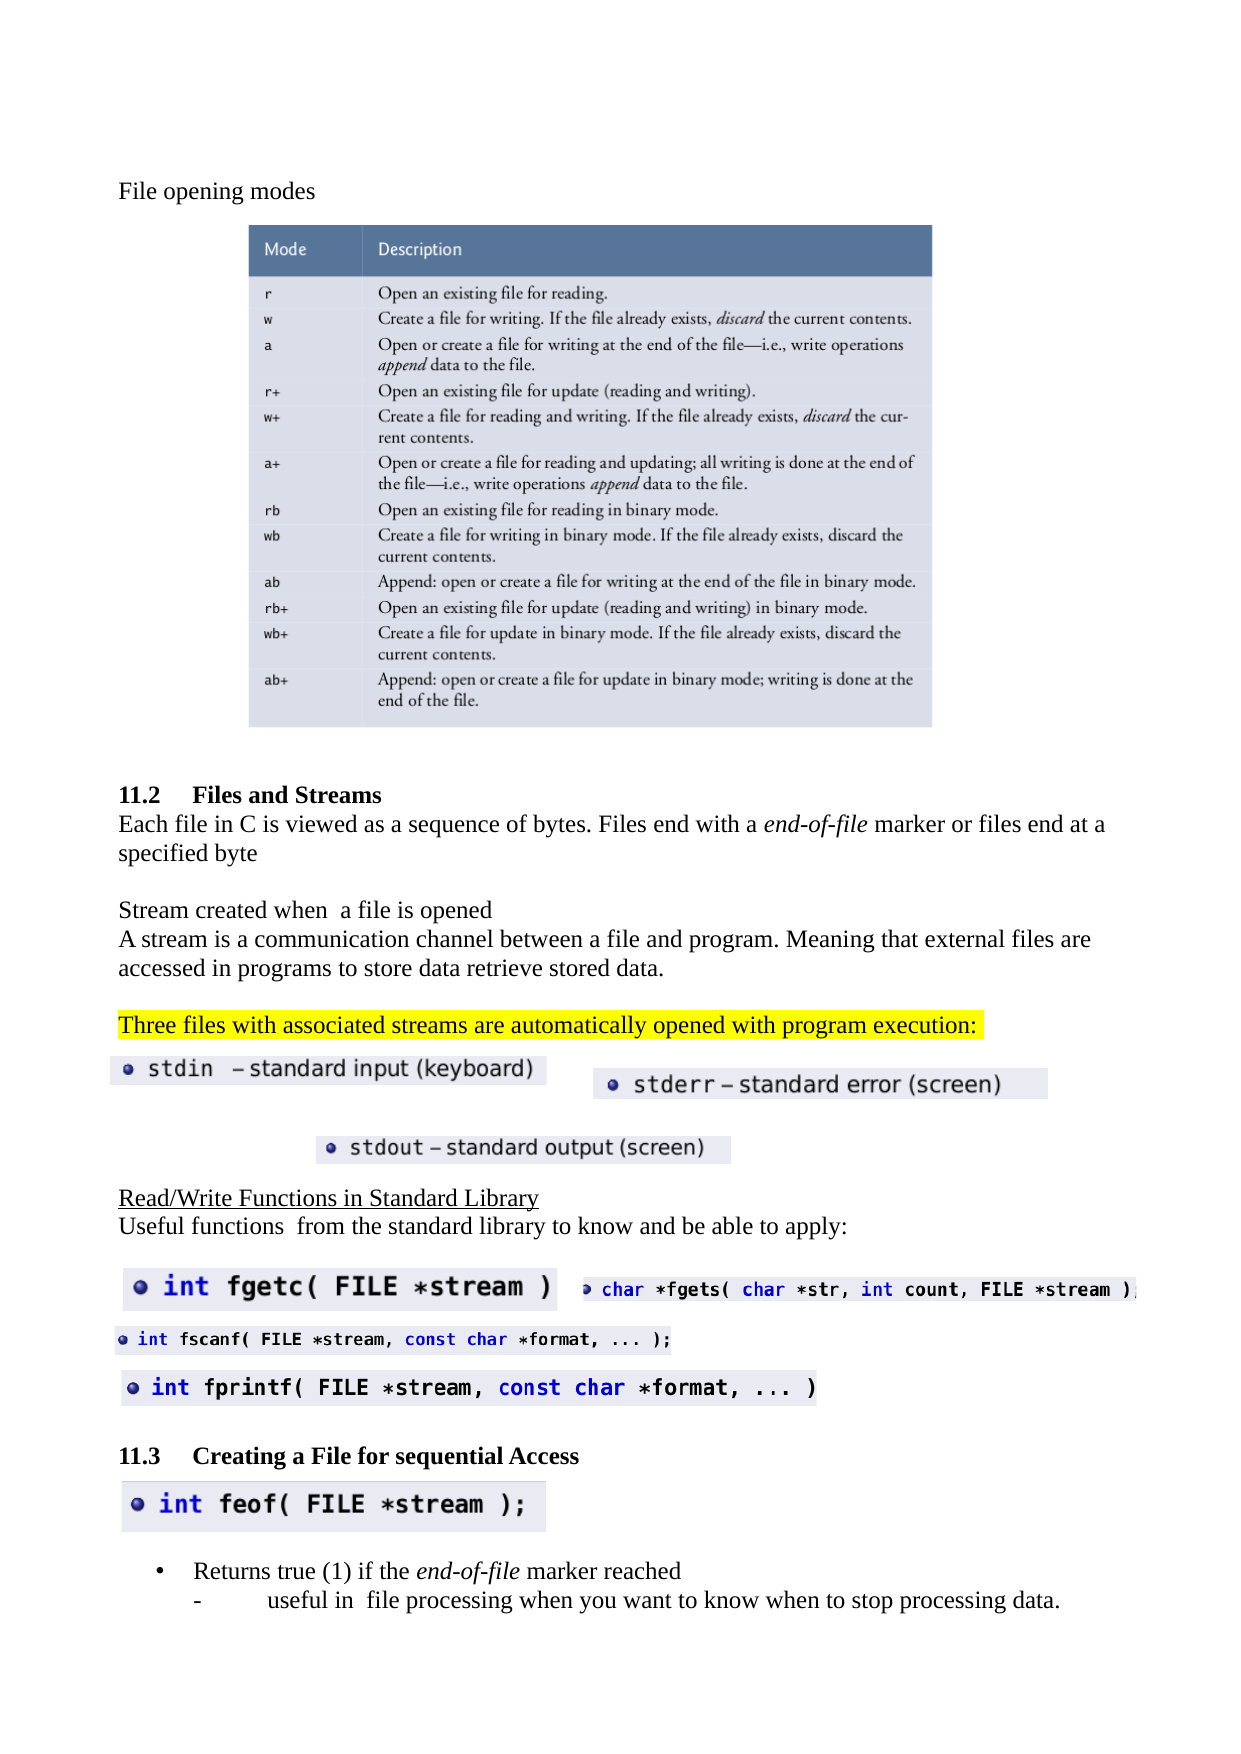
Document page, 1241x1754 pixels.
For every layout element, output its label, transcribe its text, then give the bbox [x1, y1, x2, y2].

text Read/Write Functions in Standard Library [118, 1183, 1122, 1211]
picture [315, 1136, 731, 1164]
text Each file in C is viewed as a sequence of bytes. Files end with a end-of-file marker or files end at a specified byte [118, 809, 1122, 866]
text Three files with associated streams are automatically opened with program execution: [118, 1010, 1122, 1039]
picture [123, 1268, 558, 1311]
text A stream is a communication channel between a file and program. Meaning that external files are accessed in programs to store data retrieve stored data. [118, 924, 1122, 981]
list - useful in file processing when you want to know when to stop processing data. [156, 1585, 1122, 1614]
text Stream created when a file is opened [118, 895, 1122, 924]
picture [583, 1277, 1137, 1301]
text 11.3 Creating a File for sequential Access [118, 1441, 1122, 1470]
text Useful functions from the standard library to know and be able to apply: [118, 1211, 1122, 1240]
picture [109, 1056, 547, 1085]
picture [121, 1370, 817, 1406]
picture [114, 1326, 672, 1355]
picture [121, 1481, 546, 1532]
list Returns true (1) if the end-of-file marker reached [156, 1556, 1122, 1585]
picture [247, 225, 945, 732]
text File opening modes [118, 176, 1122, 205]
picture [593, 1068, 1048, 1099]
text 11.2 Files and Streams [118, 780, 1122, 809]
